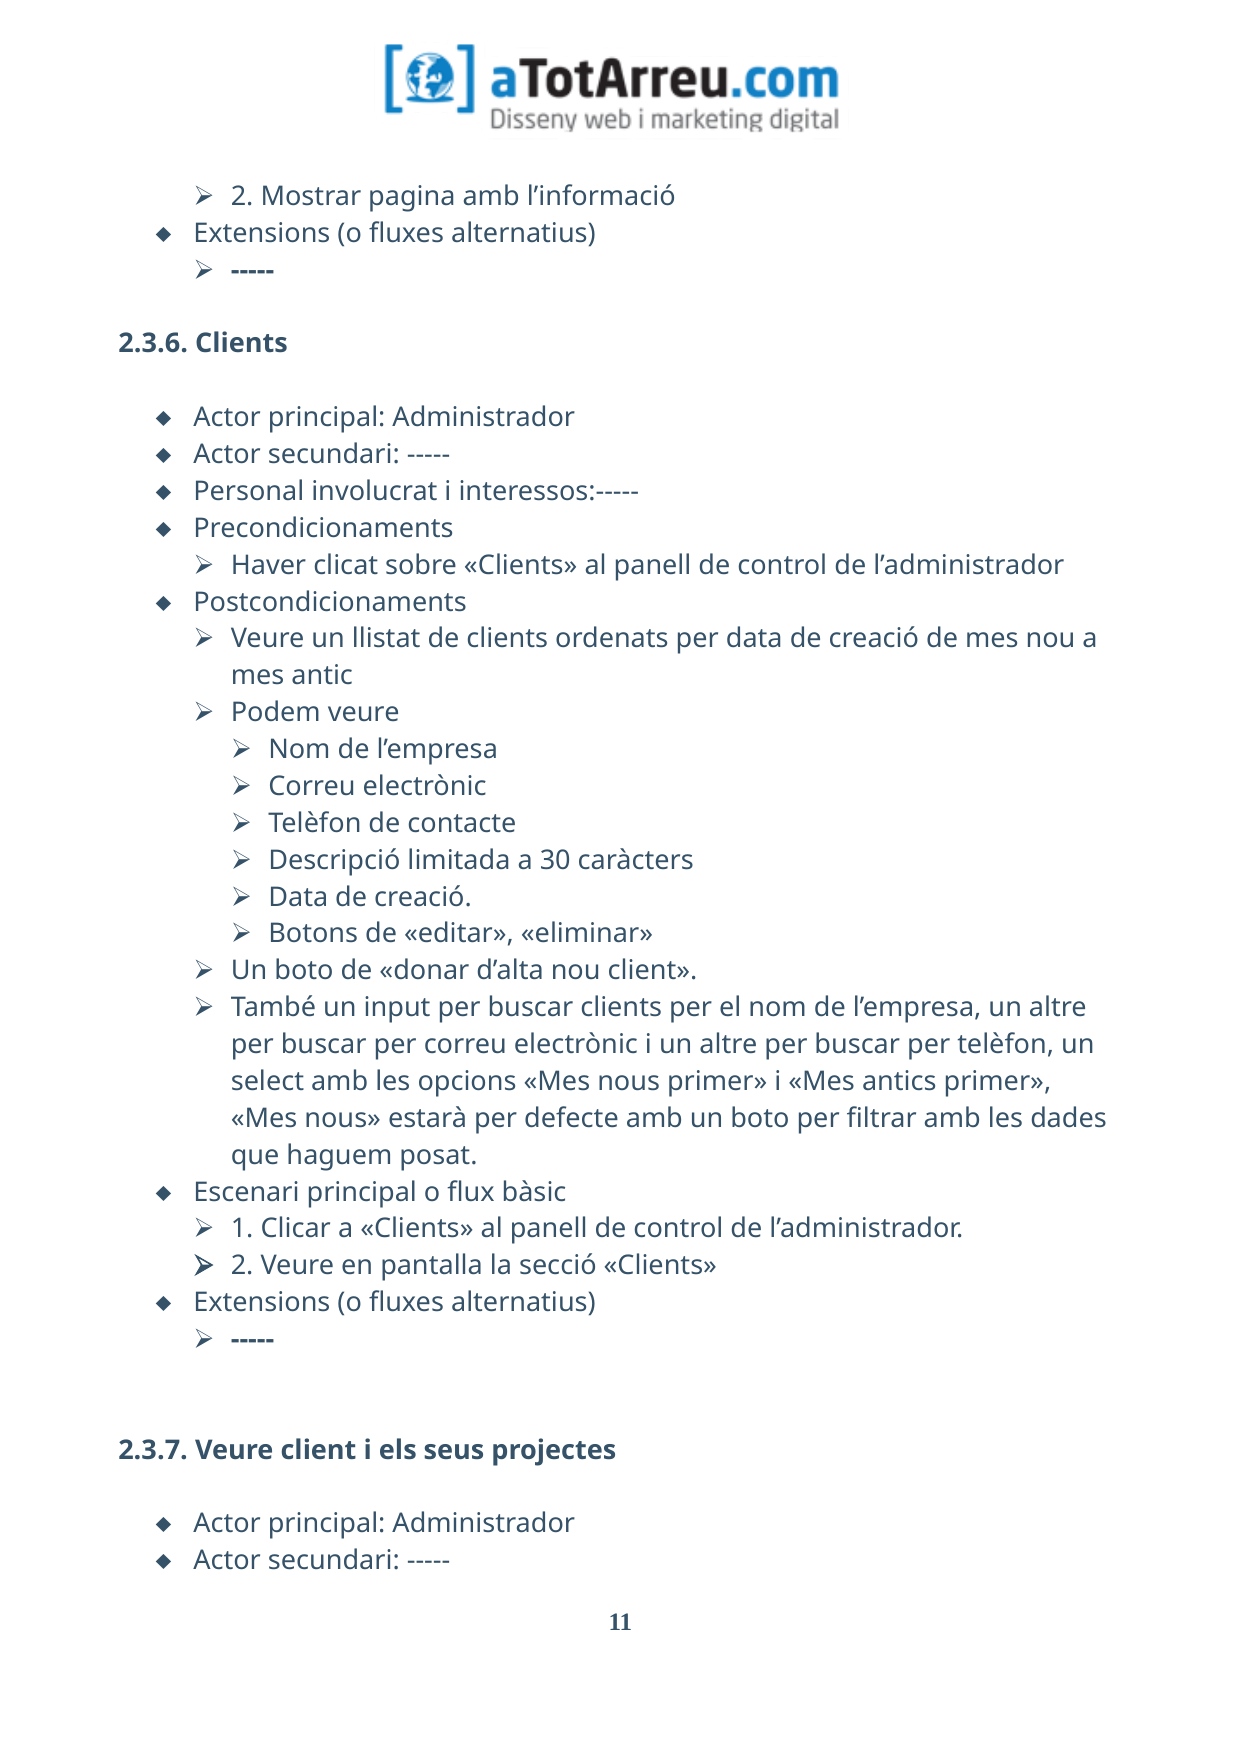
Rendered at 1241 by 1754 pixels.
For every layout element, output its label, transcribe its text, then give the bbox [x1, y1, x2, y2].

text 2.3.6. Clients [118, 324, 1122, 361]
list Haver clicat sobre «Clients» al panell de control de l’administrador [193, 545, 1122, 582]
list Telèfon de contacte [231, 803, 1122, 840]
list Personal involucrat i interessos:----- [156, 471, 1122, 508]
list Precondicionaments [156, 508, 1122, 545]
list Data de creació. [231, 877, 1122, 914]
list Actor principal: Administrador [156, 1504, 1122, 1541]
list Veure un llistat de clients ordenats per data de creació de mes nou a mes antic [193, 619, 1122, 693]
list Actor principal: Administrador [156, 398, 1122, 434]
list Actor secundari: ----- [156, 1541, 1122, 1578]
list També un input per buscar clients per el nom de l’empresa, un altre per buscar per correu electrònic i un altre per buscar per telèfon, un select amb les opcions «Mes nous primer» i «Mes antics primer», «Mes nous» estarà per defecte amb un boto per filtrar amb les dades que haguem posat. [193, 988, 1122, 1172]
list Un boto de «donar d’alta nou client». [193, 951, 1122, 988]
list ----- [193, 250, 1122, 287]
list Extensions (o fluxes alternatius) [156, 213, 1122, 250]
list 2. Mostrar pagina amb l’informació [193, 176, 1122, 213]
list Descripció limitada a 30 caràcters [231, 840, 1122, 877]
list ----- [193, 1319, 1122, 1356]
list Botons de «editar», «eliminar» [231, 914, 1122, 951]
list 2. Veure en pantalla la secció «Clients» [193, 1246, 1122, 1283]
list Actor secundari: ----- [156, 434, 1122, 471]
list Nom de l’empresa [231, 729, 1122, 766]
text 2.3.7. Veure client i els seus projectes [118, 1430, 1122, 1467]
list Correu electrònic [231, 766, 1122, 803]
list Escenari principal o flux bàsic [156, 1172, 1122, 1209]
list Postcondicionaments [156, 582, 1122, 619]
list Extensions (o fluxes alternatius) [156, 1283, 1122, 1319]
picture [356, 37, 873, 141]
list Podem veure [193, 693, 1122, 729]
list 1. Clicar a «Clients» al panell de control de l’administrador. [193, 1209, 1122, 1246]
